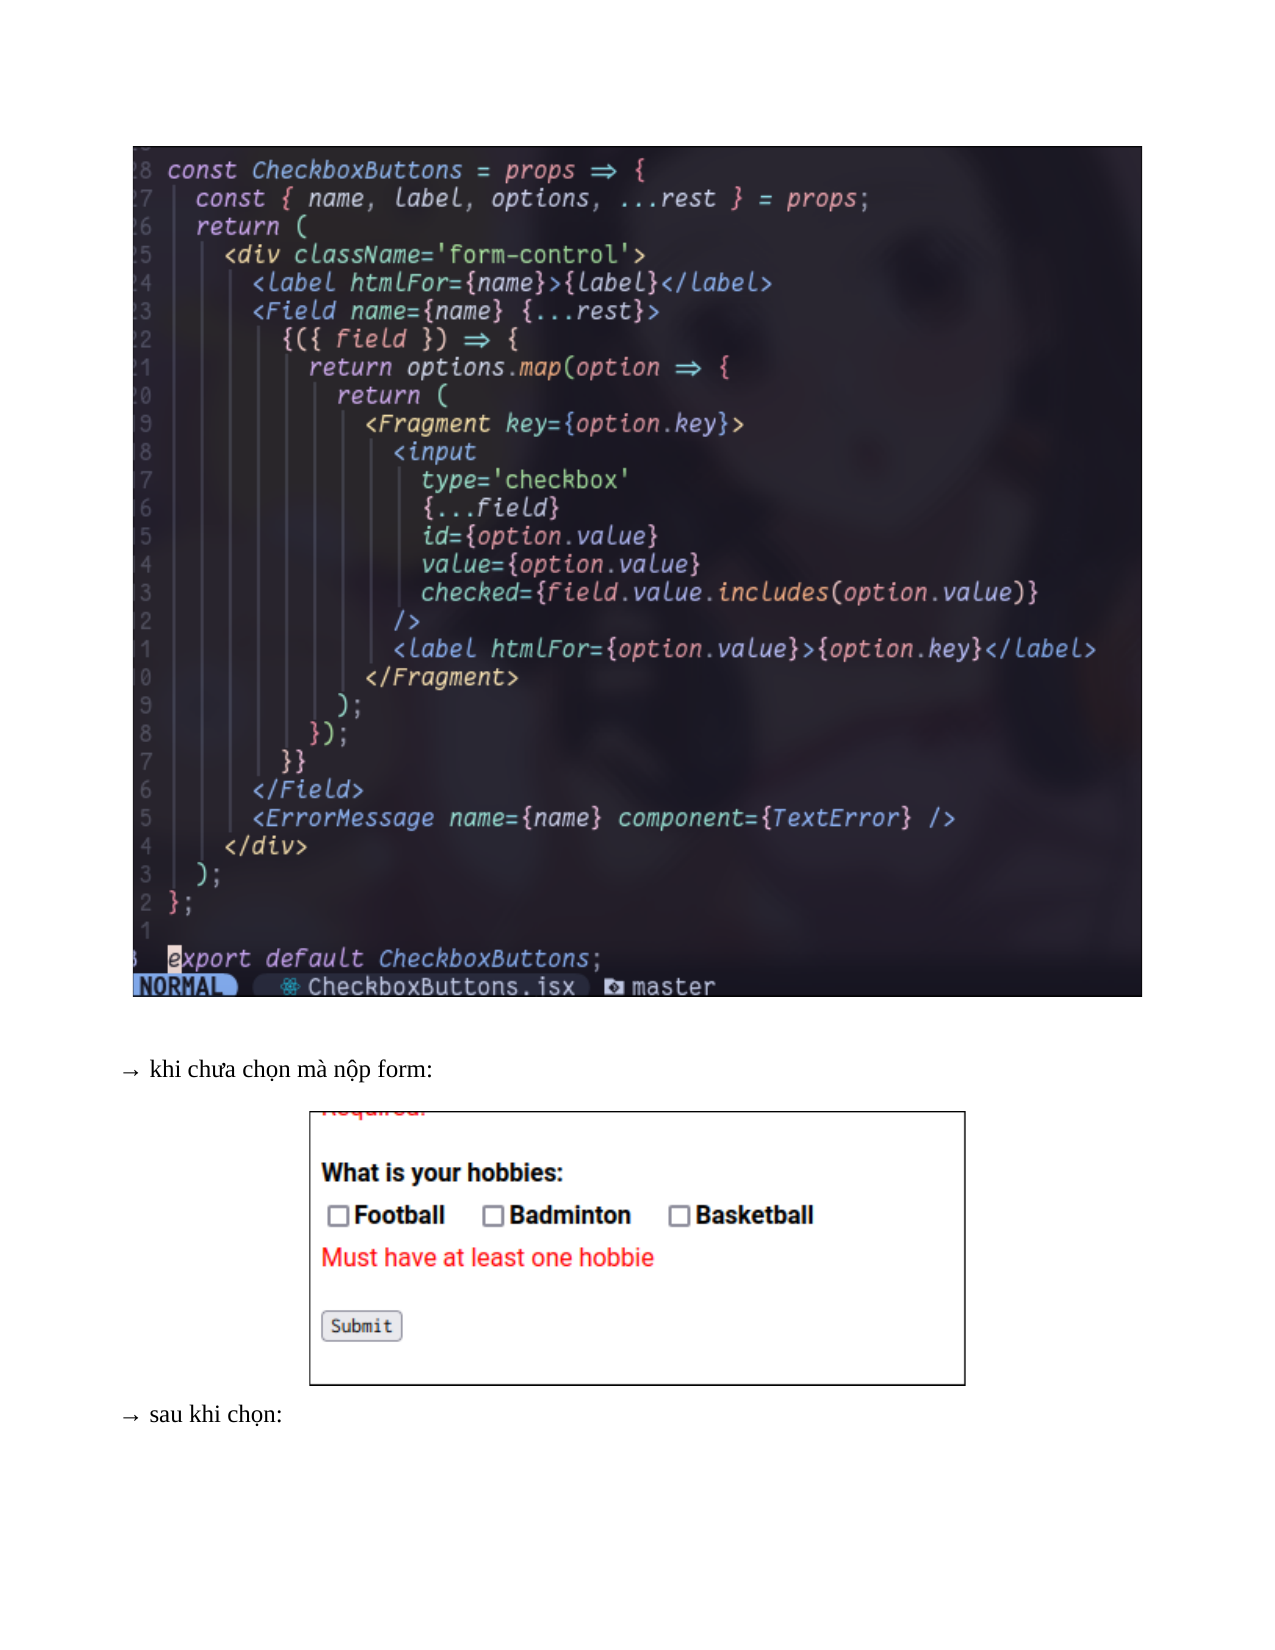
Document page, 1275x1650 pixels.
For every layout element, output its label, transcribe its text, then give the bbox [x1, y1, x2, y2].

picture [132, 146, 1143, 997]
text → khi chưa chọn mà nộp form: [118, 1054, 1157, 1083]
text → sau khi chọn: [118, 1399, 1157, 1428]
picture [309, 1111, 966, 1386]
